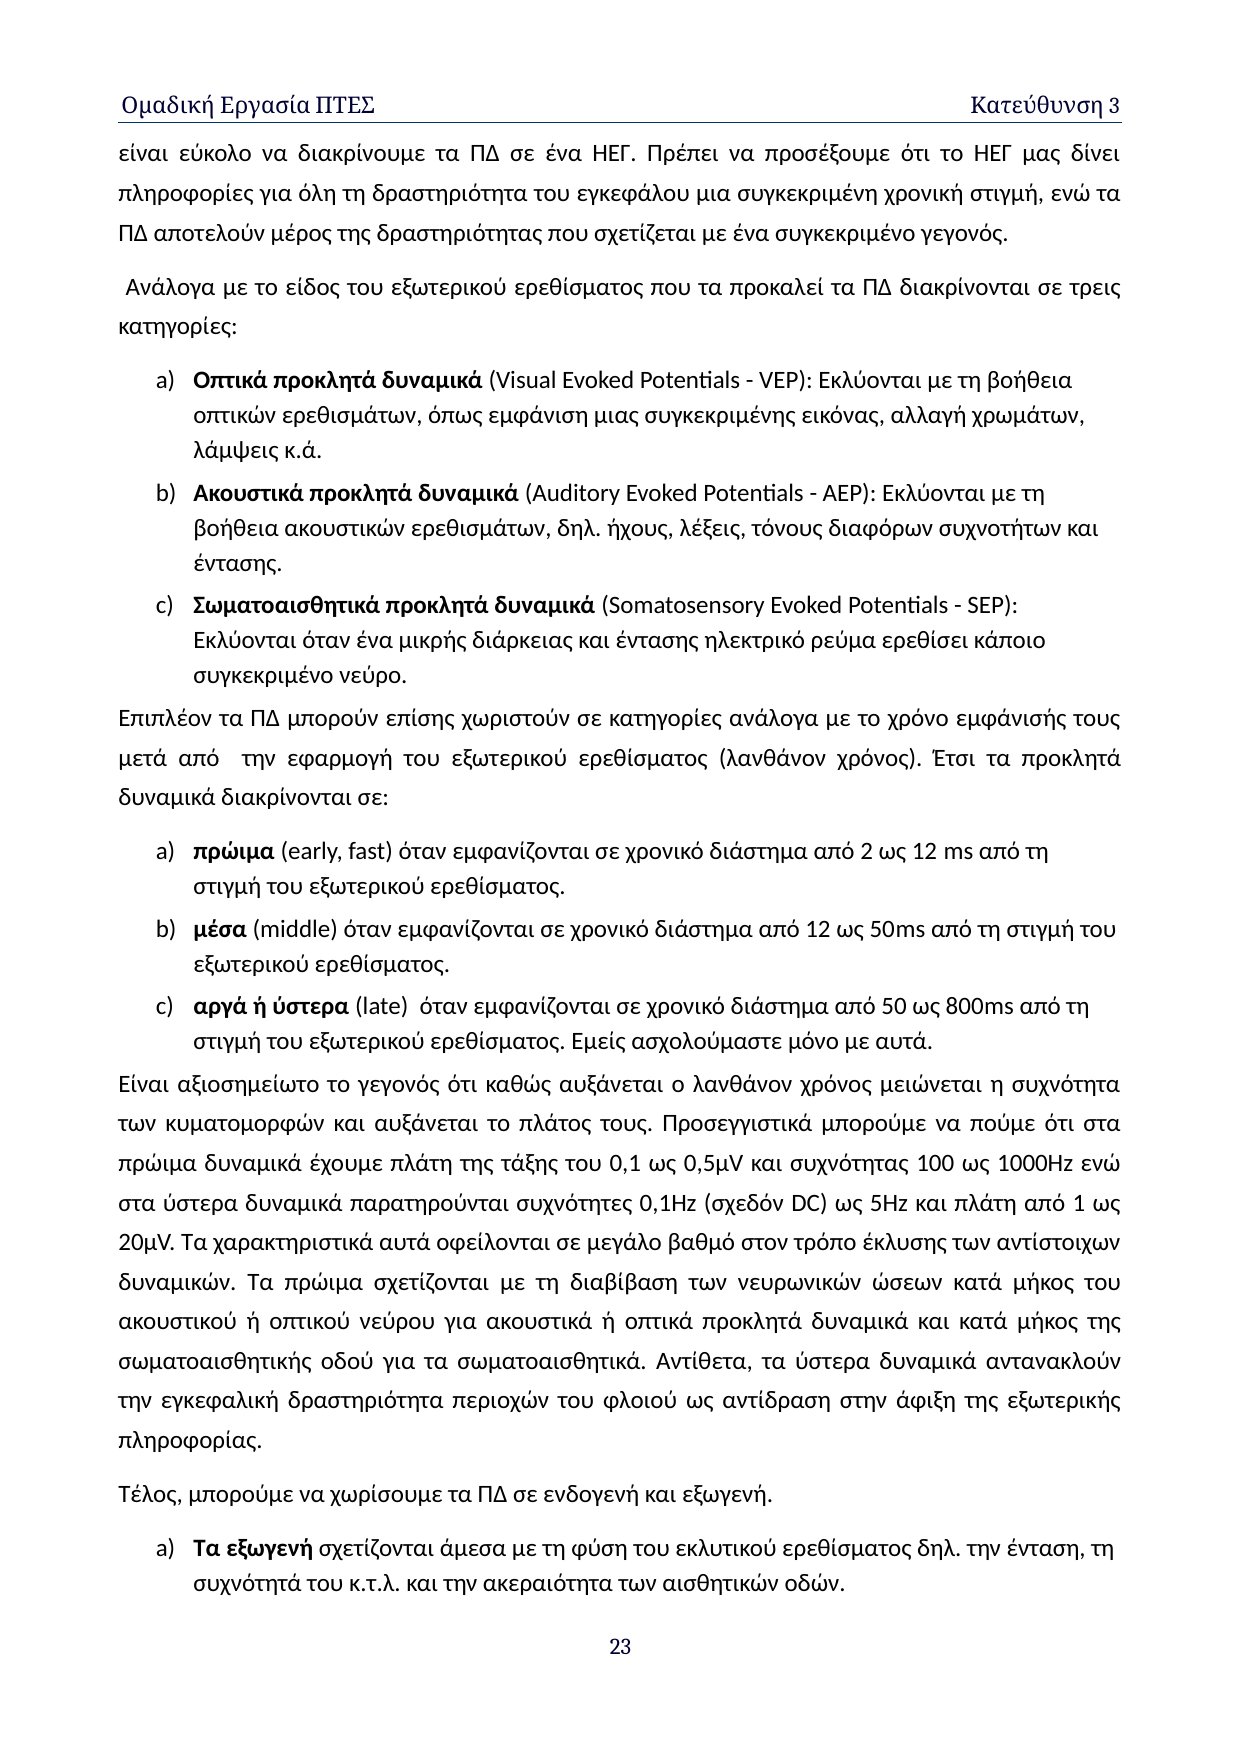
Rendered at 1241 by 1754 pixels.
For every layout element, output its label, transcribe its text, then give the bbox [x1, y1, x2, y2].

text Τέλος, μπορούμε να χωρίσουμε τα ΠΔ σε ενδογενή και εξωγενή. [118, 1478, 1122, 1509]
list Ακουστικά προκλητά δυναμικά (Auditory Evoked Potentials - AEP): Εκλύονται με τη βοήθεια ακουστικών ερεθισμάτων, δηλ. ήχους, λέξεις, τόνους διαφόρων συχνοτήτων και έντασης. [156, 477, 1122, 578]
list Τα εξωγενή σχετίζονται άμεσα με τη φύση του εκλυτικού ερεθίσματος δηλ. την ένταση, τη συχνότητά του κ.τ.λ. και την ακεραιότητα των αισθητικών οδών. [156, 1532, 1122, 1598]
list Σωματοαισθητικά προκλητά δυναμικά (Somatosensory Evoked Potentials - SEP): Εκλύονται όταν ένα μικρής διάρκειας και έντασης ηλεκτρικό ρεύμα ερεθίσει κάποιο συγκεκριμένο νεύρο. [156, 589, 1122, 690]
list μέσα (middle) όταν εμφανίζονται σε χρονικό διάστημα από 12 ως 50ms από τη στιγμή του εξωτερικού ερεθίσματος. [156, 913, 1122, 978]
list αργά ή ύστερα (late) όταν εμφανίζονται σε χρονικό διάστημα από 50 ως 800ms από τη στιγμή του εξωτερικού ερεθίσματος. Εμείς ασχολούμαστε μόνο με αυτά. [156, 990, 1122, 1056]
text Επιπλέον τα ΠΔ μπορούν επίσης χωριστούν σε κατηγορίες ανάλογα με το χρόνο εμφάνισής τους μετά από την εφαρμογή του εξωτερικού ερεθίσματος (λανθάνον χρόνος). Έτσι τα προκλητά δυναμικά διακρίνονται σε: [118, 702, 1122, 812]
list πρώιμα (early, fast) όταν εμφανίζονται σε χρονικό διάστημα από 2 ως 12 ms από τη στιγμή του εξωτερικού ερεθίσματος. [156, 835, 1122, 901]
text είναι εύκολο να διακρίνουμε τα ΠΔ σε ένα ΗΕΓ. Πρέπει να προσέξουμε ότι το ΗΕΓ μας δίνει πληροφορίες για όλη τη δραστηριότητα του εγκεφάλου μια συγκεκριμένη χρονική στιγμή, ενώ τα ΠΔ αποτελούν μέρος της δραστηριότητας που σχετίζεται με ένα συγκεκριμένο γεγονός. [118, 137, 1122, 247]
text Είναι αξιοσημείωτο το γεγονός ότι καθώς αυξάνεται ο λανθάνον χρόνος μειώνεται η συχνότητα των κυματομορφών και αυξάνεται το πλάτος τους. Προσεγγιστικά μπορούμε να πούμε ότι στα πρώιμα δυναμικά έχουμε πλάτη της τάξης του 0,1 ως 0,5μV και συχνότητας 100 ως 1000Hz ενώ στα ύστερα δυναμικά παρατηρούνται συχνότητες 0,1Hz (σχεδόν DC) ως 5Hz και πλάτη από 1 ως 20μV. Τα χαρακτηριστικά αυτά οφείλονται σε μεγάλο βαθμό στον τρόπο έκλυσης των αντίστοιχων δυναμικών. Τα πρώιμα σχετίζονται με τη διαβίβαση των νευρωνικών ώσεων κατά μήκος του ακουστικού ή οπτικού νεύρου για ακουστικά ή οπτικά προκλητά δυναμικά και κατά μήκος της σωματοαισθητικής οδού για τα σωματοαισθητικά. Αντίθετα, τα ύστερα δυναμικά αντανακλούν την εγκεφαλική δραστηριότητα περιοχών του φλοιού ως αντίδραση στην άφιξη της εξωτερικής πληροφορίας. [118, 1068, 1122, 1455]
text Ανάλογα με το είδος του εξωτερικού ερεθίσματος που τα προκαλεί τα ΠΔ διακρίνονται σε τρεις κατηγορίες: [118, 271, 1122, 341]
list Οπτικά προκλητά δυναμικά (Visual Evoked Potentials - VEP): Εκλύονται με τη βοήθεια οπτικών ερεθισμάτων, όπως εμφάνιση μιας συγκεκριμένης εικόνας, αλλαγή χρωμάτων, λάμψεις κ.ά. [156, 364, 1122, 465]
